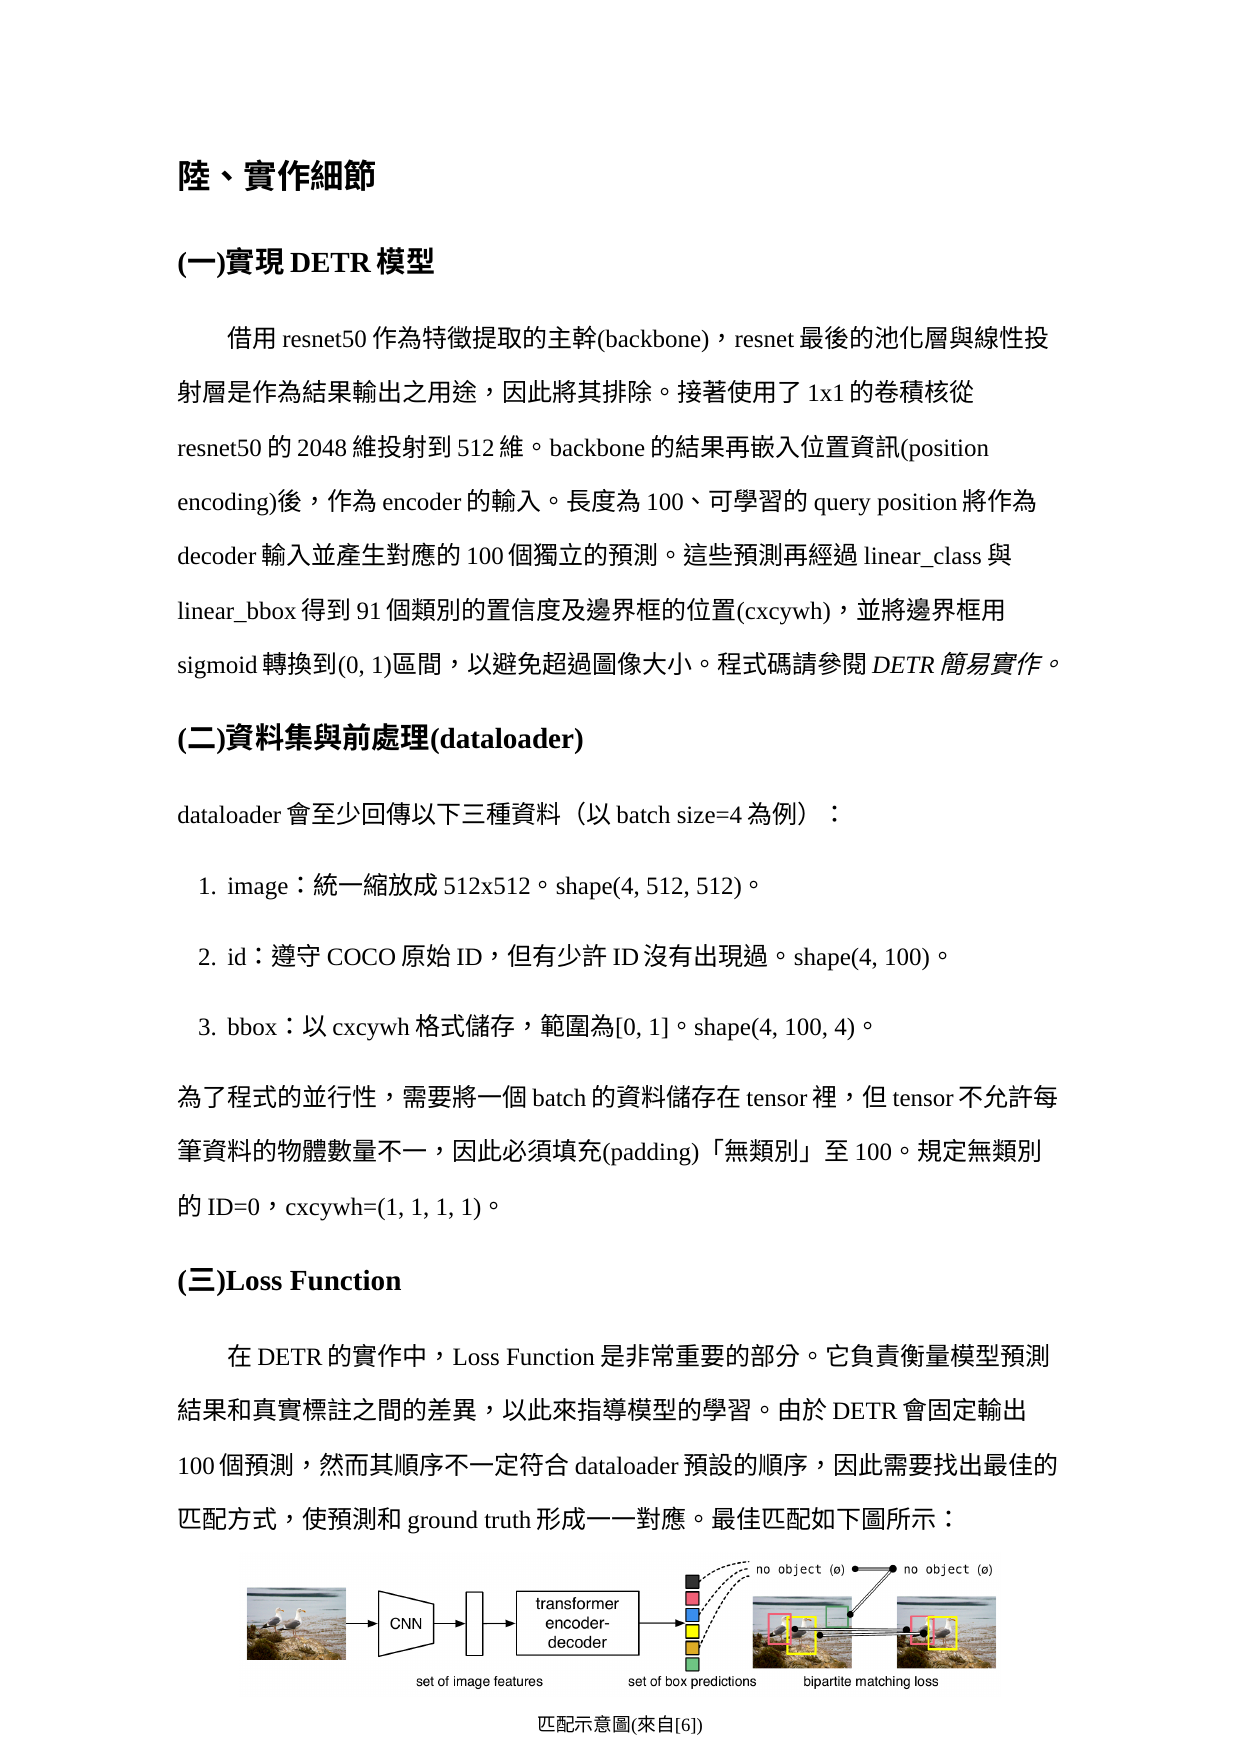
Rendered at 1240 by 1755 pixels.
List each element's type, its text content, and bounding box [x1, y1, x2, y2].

list id：遵守COCO原始ID，但有少許ID沒有出現過。shape(4, 100)。 [198, 936, 1062, 972]
text dataloader會至少回傳以下三種資料（以batch size=4為例）： [177, 795, 1062, 831]
list bbox：以cxcywh格式儲存，範圍為[0, 1]。shape(4, 100, 4)。 [198, 1007, 1062, 1043]
subtitle Loss Function [177, 1257, 1062, 1299]
text 匹配示意圖(來自[6]) [239, 1697, 1001, 1737]
text 借用resnet50作為特徵提取的主幹(backbone)，resnet最後的池化層與線性投射層是作為結果輸出之用途，因此將其排除。接著使用了1x1的卷積核從resnet50的2048維投射到512維。backbone的結果再嵌入位置資訊(position encoding)後，作為encoder的輸入。長度為100、可學習的query position將作為decoder輸入並產生對應的100個獨立的預測。這些預測再經過linear_class與linear_bbox得到91個類別的置信度及邊界框的位置(cxcywh)，並將邊界框用sigmoid轉換到(0, 1)區間，以避免超過圖像大小。程式碼請參閱DETR簡易實作。 [177, 318, 1062, 681]
text 在DETR的實作中，Loss Function是非常重要的部分。它負責衡量模型預測結果和真實標註之間的差異，以此來指導模型的學習。由於DETR會固定輸出100個預測，然而其順序不一定符合dataloader預設的順序，因此需要找出最佳的匹配方式，使預測和ground truth形成一一對應。最佳匹配如下圖所示： [177, 1336, 1062, 1552]
subtitle 實作細節 [177, 150, 1062, 198]
picture [238, 1552, 1001, 1697]
list image：統一縮放成512x512。shape(4, 512, 512)。 [198, 865, 1062, 902]
subtitle 實現DETR模型 [177, 238, 1062, 281]
list 為了程式的並行性，需要將一個batch的資料儲存在tensor裡，但tensor不允許每筆資料的物體數量不一，因此必須填充(padding)「無類別」至100。規定無類別的ID=0，cxcywh=(1, 1, 1, 1)。 [177, 1077, 1062, 1222]
subtitle 資料集與前處理(dataloader) [177, 715, 1062, 757]
